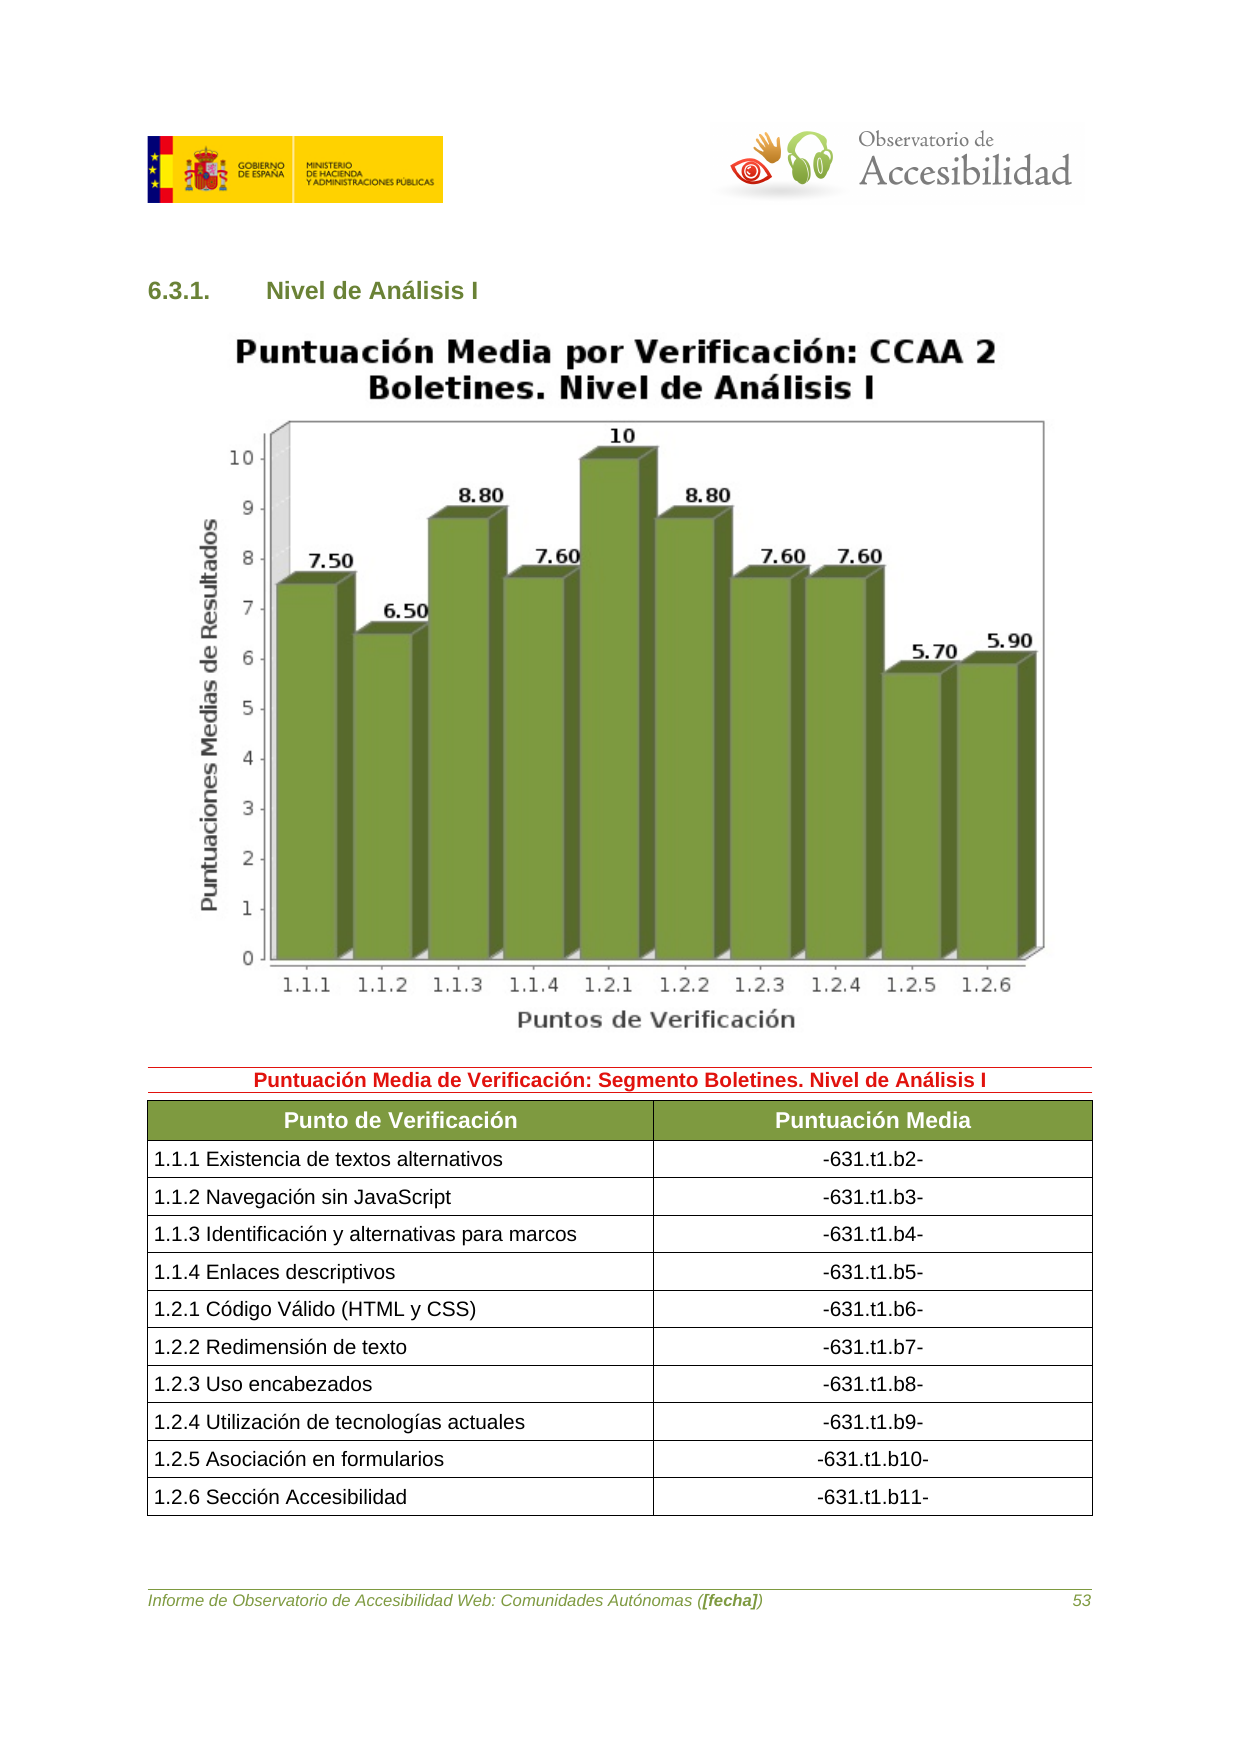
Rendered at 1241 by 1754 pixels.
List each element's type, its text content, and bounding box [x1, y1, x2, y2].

table_cell 1.1.3 Identificación y alternativas para marcos [148, 1216, 653, 1252]
table_cell 1.2.1 Código Válido (HTML y CSS) [148, 1291, 653, 1327]
table_cell -631.t1.b10- [654, 1441, 1092, 1477]
table_header Punto de Verificación [148, 1101, 653, 1140]
table_cell -631.t1.b6- [654, 1291, 1092, 1327]
table_cell -631.t1.b3- [654, 1178, 1092, 1215]
picture [178, 332, 1062, 1042]
table_cell 1.1.4 Enlaces descriptivos [148, 1253, 653, 1290]
table_cell -631.t1.b8- [654, 1366, 1092, 1402]
table_cell -631.t1.b2- [654, 1141, 1092, 1177]
table_cell 1.2.5 Asociación en formularios [148, 1441, 653, 1477]
table_cell 1.2.4 Utilización de tecnologías actuales [148, 1403, 653, 1440]
table_cell -631.t1.b7- [654, 1328, 1092, 1365]
table_cell 1.1.2 Navegación sin JavaScript [148, 1178, 653, 1215]
table_header Puntuación Media [654, 1101, 1092, 1140]
table_cell 1.2.6 Sección Accesibilidad [148, 1478, 653, 1515]
text Puntuación Media de Verificación: Segmento Boletines. Nivel de Análisis I [148, 1068, 1092, 1092]
table_cell -631.t1.b4- [654, 1216, 1092, 1252]
picture [147, 136, 443, 203]
table_cell 1.1.1 Existencia de textos alternativos [148, 1141, 653, 1177]
picture [710, 122, 1086, 205]
list Nivel de Análisis I [148, 276, 1092, 304]
table_cell -631.t1.b5- [654, 1253, 1092, 1290]
table_cell 1.2.3 Uso encabezados [148, 1366, 653, 1402]
table_cell -631.t1.b9- [654, 1403, 1092, 1440]
table_cell -631.t1.b11- [654, 1478, 1092, 1515]
table_cell 1.2.2 Redimensión de texto [148, 1328, 653, 1365]
